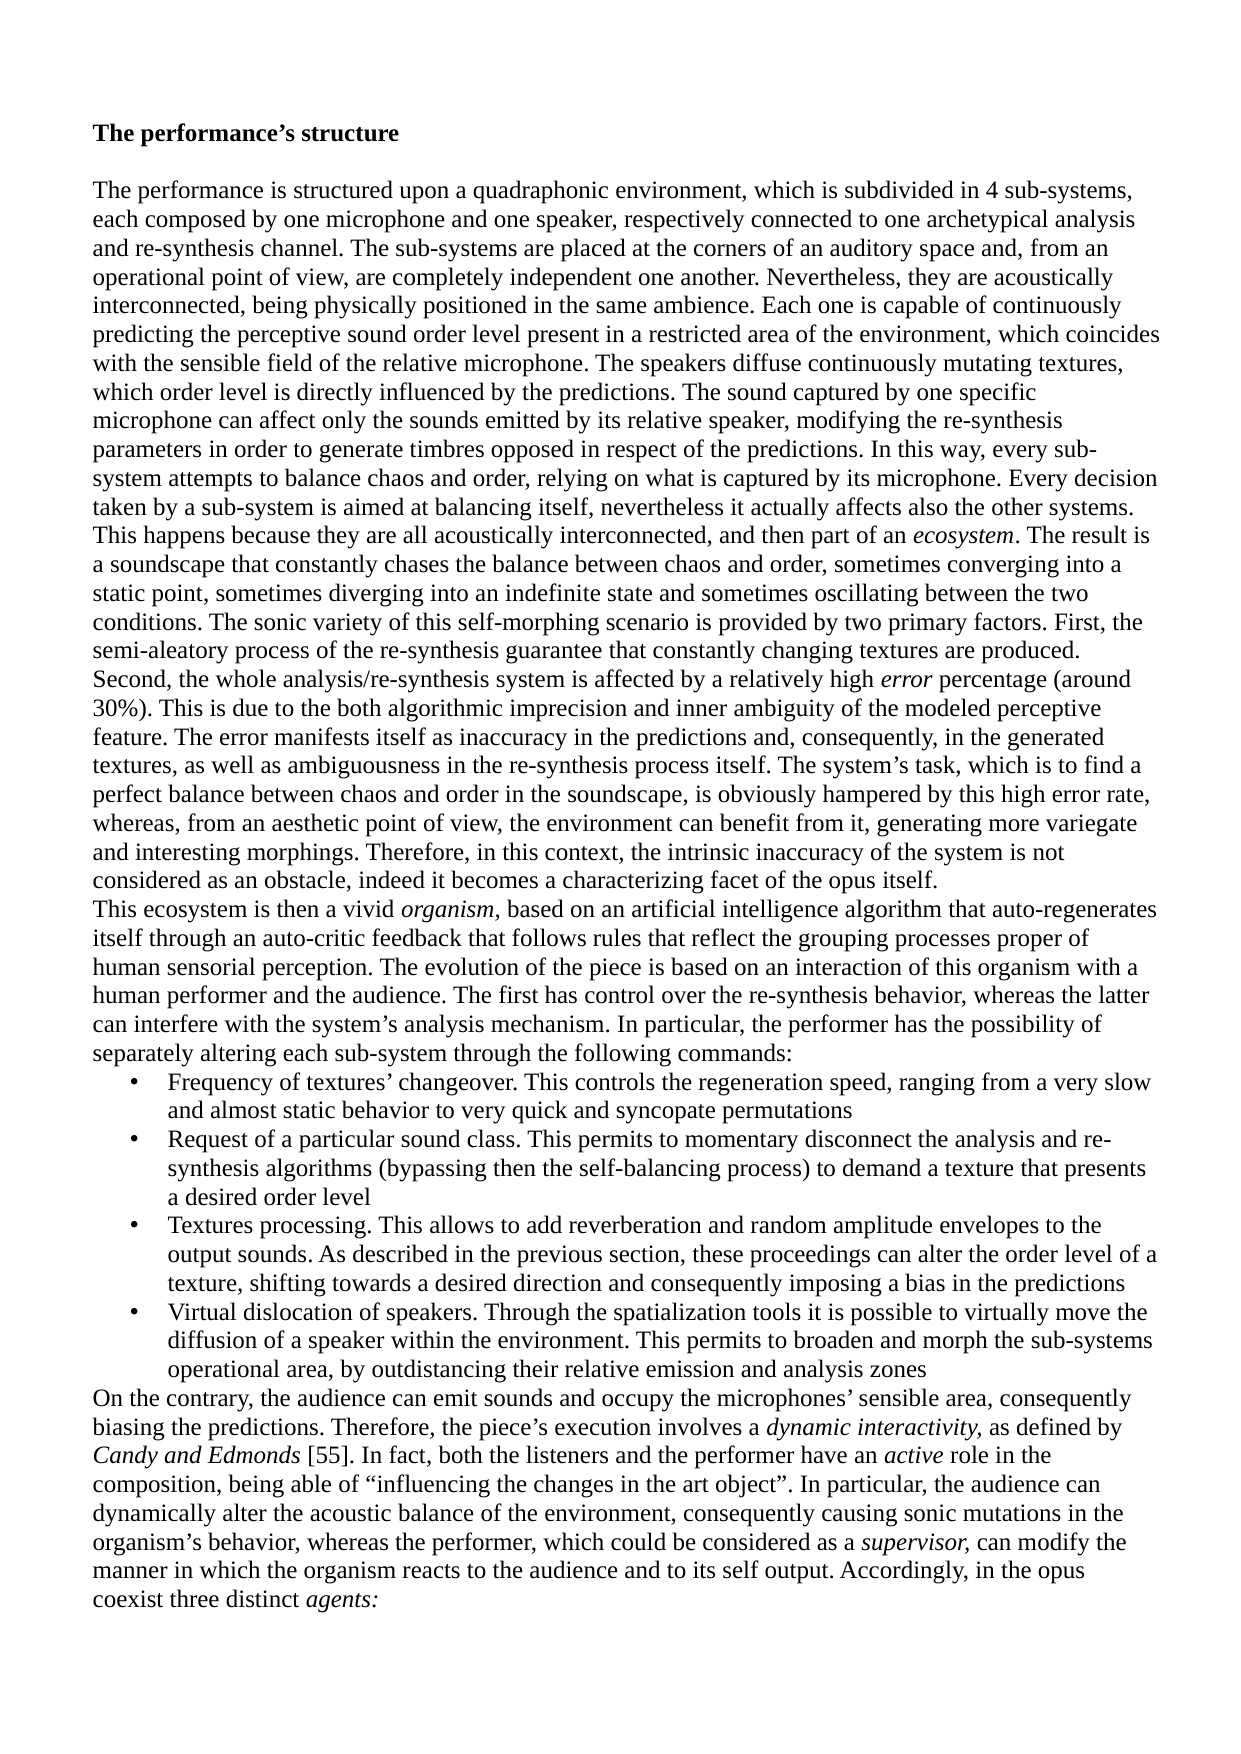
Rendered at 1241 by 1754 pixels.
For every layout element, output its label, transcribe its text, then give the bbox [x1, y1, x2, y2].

list Virtual dislocation of speakers. Through the spatialization tools it is possible to virtually move the diffusion of a speaker within the environment. This permits to broaden and morph the sub-systems operational area, by outdistancing their relative emission and analysis zones [130, 1297, 1160, 1383]
list Frequency of textures’ changeover. This controls the regeneration speed, ranging from a very slow and almost static behavior to very quick and syncopate permutations [130, 1067, 1160, 1124]
text The performance is structured upon a quadraphonic environment, which is subdivided in 4 sub-systems, each composed by one microphone and one speaker, respectively connected to one archetypical analysis and re-synthesis channel. The sub-systems are placed at the corners of an auditory space and, from an operational point of view, are completely independent one another. Nevertheless, they are acoustically interconnected, being physically positioned in the same ambience. Each one is capable of continuously predicting the perceptive sound order level present in a restricted area of the environment, which coincides with the sensible field of the relative microphone. The speakers diffuse continuously mutating textures, which order level is directly influenced by the predictions. The sound captured by one specific microphone can affect only the sounds emitted by its relative speaker, modifying the re-synthesis parameters in order to generate timbres opposed in respect of the predictions. In this way, every sub-system attempts to balance chaos and order, relying on what is captured by its microphone. Every decision taken by a sub-system is aimed at balancing itself, nevertheless it actually affects also the other systems. This happens because they are all acoustically interconnected, and then part of an ecosystem. The result is a soundscape that constantly chases the balance between chaos and order, sometimes converging into a static point, sometimes diverging into an indefinite state and sometimes oscillating between the two conditions. The sonic variety of this self-morphing scenario is provided by two primary factors. First, the semi-aleatory process of the re-synthesis guarantee that constantly changing textures are produced. Second, the whole analysis/re-synthesis system is affected by a relatively high error percentage (around 30%). This is due to the both algorithmic imprecision and inner ambiguity of the modeled perceptive feature. The error manifests itself as inaccuracy in the predictions and, consequently, in the generated textures, as well as ambiguousness in the re-synthesis process itself. The system’s task, which is to find a perfect balance between chaos and order in the soundscape, is obviously hampered by this high error rate, whereas, from an aesthetic point of view, the environment can benefit from it, generating more variegate and interesting morphings. Therefore, in this context, the intrinsic inaccuracy of the system is not considered as an obstacle, indeed it becomes a characterizing facet of the opus itself. [92, 176, 1160, 894]
list Textures processing. This allows to add reverberation and random amplitude envelopes to the output sounds. As described in the previous section, these proceedings can alter the order level of a texture, shifting towards a desired direction and consequently imposing a bias in the predictions [130, 1211, 1160, 1297]
list Request of a particular sound class. This permits to momentary disconnect the analysis and re-synthesis algorithms (bypassing then the self-balancing process) to demand a texture that presents a desired order level [130, 1124, 1160, 1211]
text The performance’s structure [92, 118, 1160, 147]
text On the contrary, the audience can emit sounds and occupy the microphones’ sensible area, consequently biasing the predictions. Therefore, the piece’s execution involves a dynamic interactivity, as defined by Candy and Edmonds [55]. In fact, both the listeners and the performer have an active role in the composition, being able of “influencing the changes in the art object”. In particular, the audience can dynamically alter the acoustic balance of the environment, consequently causing sonic mutations in the organism’s behavior, whereas the performer, which could be considered as a supervisor, can modify the manner in which the organism reacts to the audience and to its self output. Accordingly, in the opus coexist three distinct agents: [92, 1383, 1160, 1613]
text This ecosystem is then a vivid organism, based on an artificial intelligence algorithm that auto-regenerates itself through an auto-critic feedback that follows rules that reflect the grouping processes proper of human sensorial perception. The evolution of the piece is based on an interaction of this organism with a human performer and the audience. The first has control over the re-synthesis behavior, whereas the latter can interfere with the system’s analysis mechanism. In particular, the performer has the possibility of separately altering each sub-system through the following commands: [92, 894, 1160, 1067]
